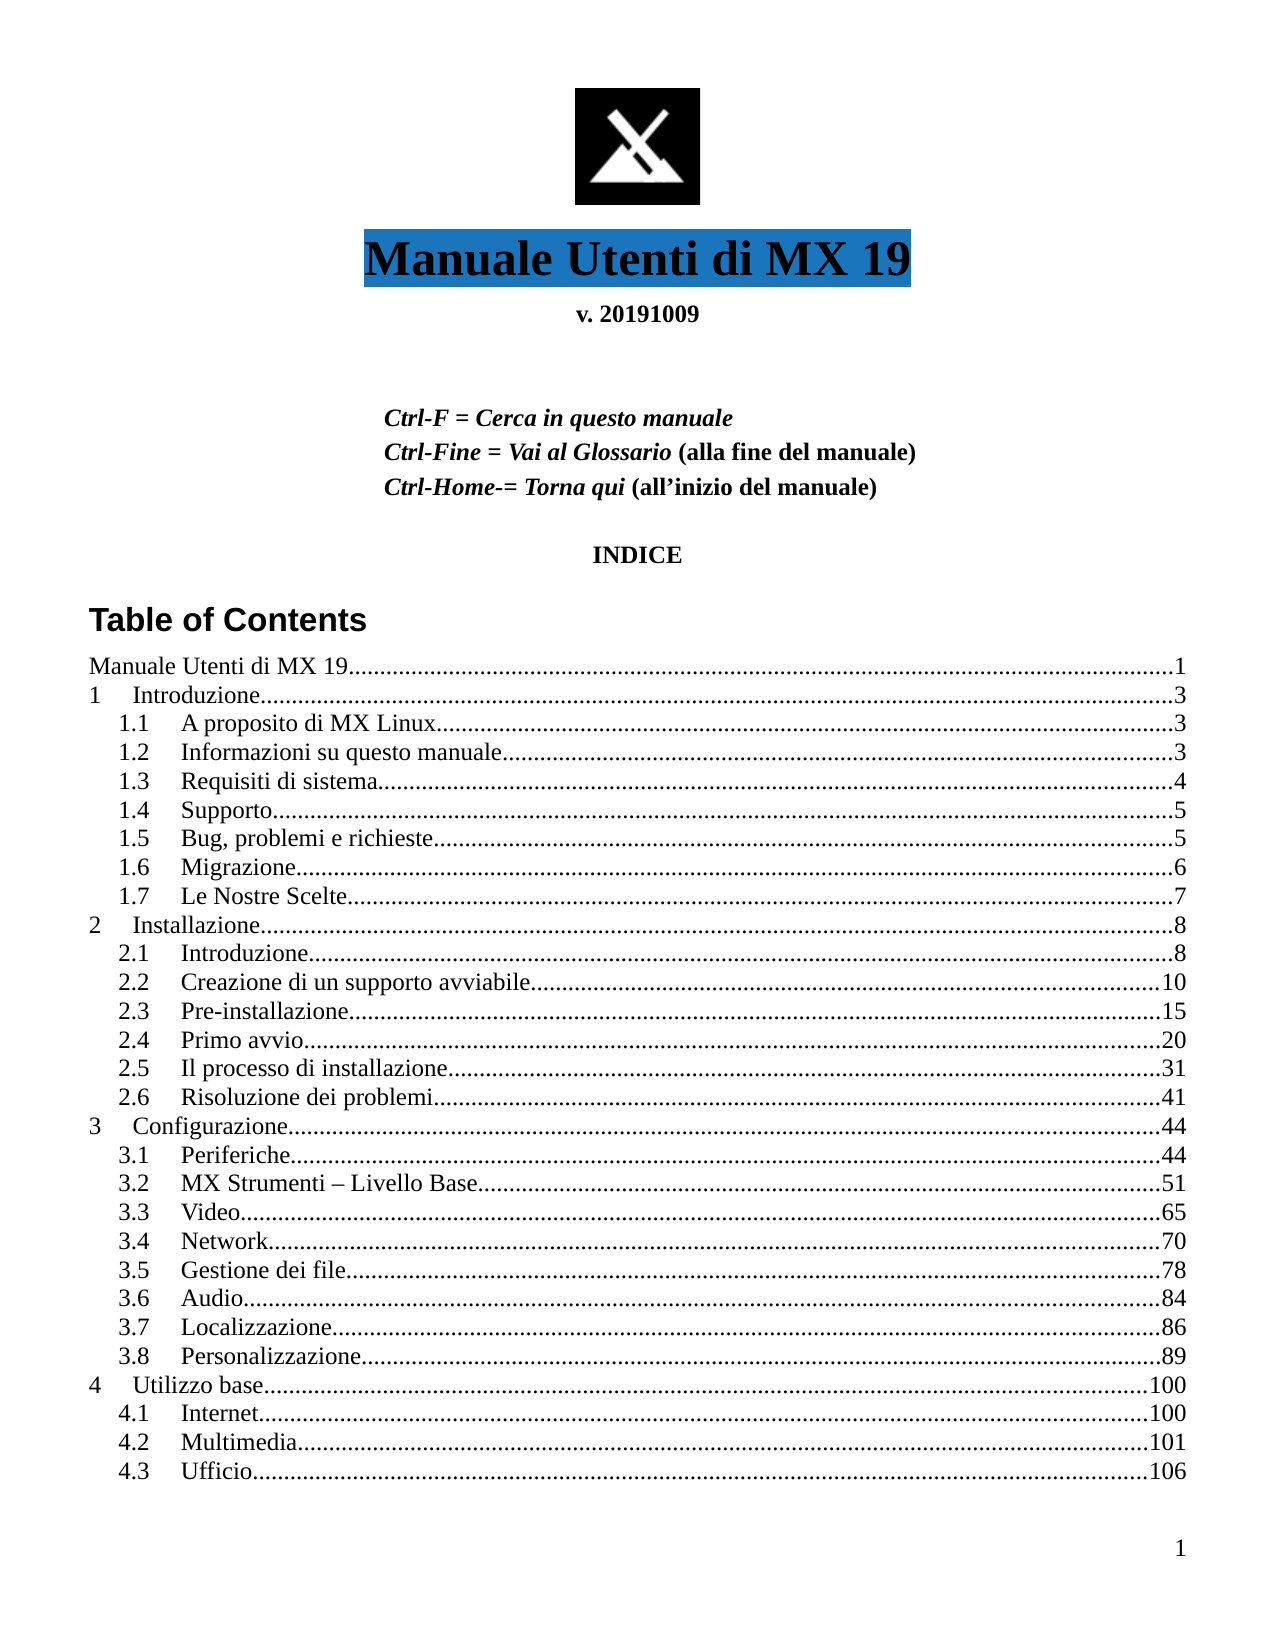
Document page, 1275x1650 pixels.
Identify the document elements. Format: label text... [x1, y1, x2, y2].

text 2 Installazione 8 [88, 910, 1186, 938]
text 1.5 Bug, problemi e richieste 5 [118, 823, 1186, 852]
subtitle Table of Contents [88, 600, 1186, 638]
text 3.7 Localizzazione 86 [118, 1312, 1186, 1341]
text 2.1 Introduzione 8 [118, 938, 1186, 967]
text INDICE [88, 541, 1186, 569]
subtitle Manuale Utenti di MX 19 [911, 229, 1186, 287]
text 1.2 Informazioni su questo manuale 3 [118, 737, 1186, 766]
text Ctrl-F = Cerca in questo manuale [88, 403, 1186, 431]
text 1 Introduzione 3 [88, 680, 1186, 708]
text Manuale Utenti di MX 19 1 [88, 651, 1186, 680]
text 4.2 Multimedia 101 [118, 1427, 1186, 1456]
text 3.2 MX Strumenti – Livello Base 51 [118, 1168, 1186, 1197]
text 1.7 Le Nostre Scelte 7 [118, 881, 1186, 910]
text 4.1 Internet 100 [118, 1398, 1186, 1427]
text 2.2 Creazione di un supporto avviabile 10 [118, 967, 1186, 996]
text 3.1 Periferiche 44 [118, 1140, 1186, 1168]
text 1.4 Supporto 5 [118, 795, 1186, 823]
text 2.3 Pre-installazione 15 [118, 996, 1186, 1025]
text 3.6 Audio 84 [118, 1283, 1186, 1312]
subtitle Manuale Utenti di MX 19 [88, 229, 364, 287]
text 1.3 Requisiti di sistema 4 [118, 766, 1186, 795]
text 3.3 Video 65 [118, 1197, 1186, 1226]
picture [575, 88, 700, 205]
text 2.4 Primo avvio 20 [118, 1025, 1186, 1053]
text v. 20191009 [88, 299, 1186, 328]
text 3.4 Network 70 [118, 1226, 1186, 1255]
text 4 Utilizzo base 100 [88, 1370, 1186, 1398]
text 2.6 Risoluzione dei problemi 41 [118, 1082, 1186, 1111]
text Ctrl-Fine = Vai al Glossario (alla fine del manuale) [88, 437, 1186, 466]
text Ctrl-Home-= Torna qui (all’inizio del manuale) [88, 472, 1186, 500]
text 3 Configurazione 44 [88, 1111, 1186, 1140]
text 4.3 Ufficio 106 [118, 1456, 1186, 1485]
text 3.8 Personalizzazione 89 [118, 1341, 1186, 1370]
text 3.5 Gestione dei file 78 [118, 1255, 1186, 1283]
text 1.1 A proposito di MX Linux 3 [118, 708, 1186, 737]
text 2.5 Il processo di installazione 31 [118, 1053, 1186, 1082]
text 1.6 Migrazione 6 [118, 852, 1186, 881]
